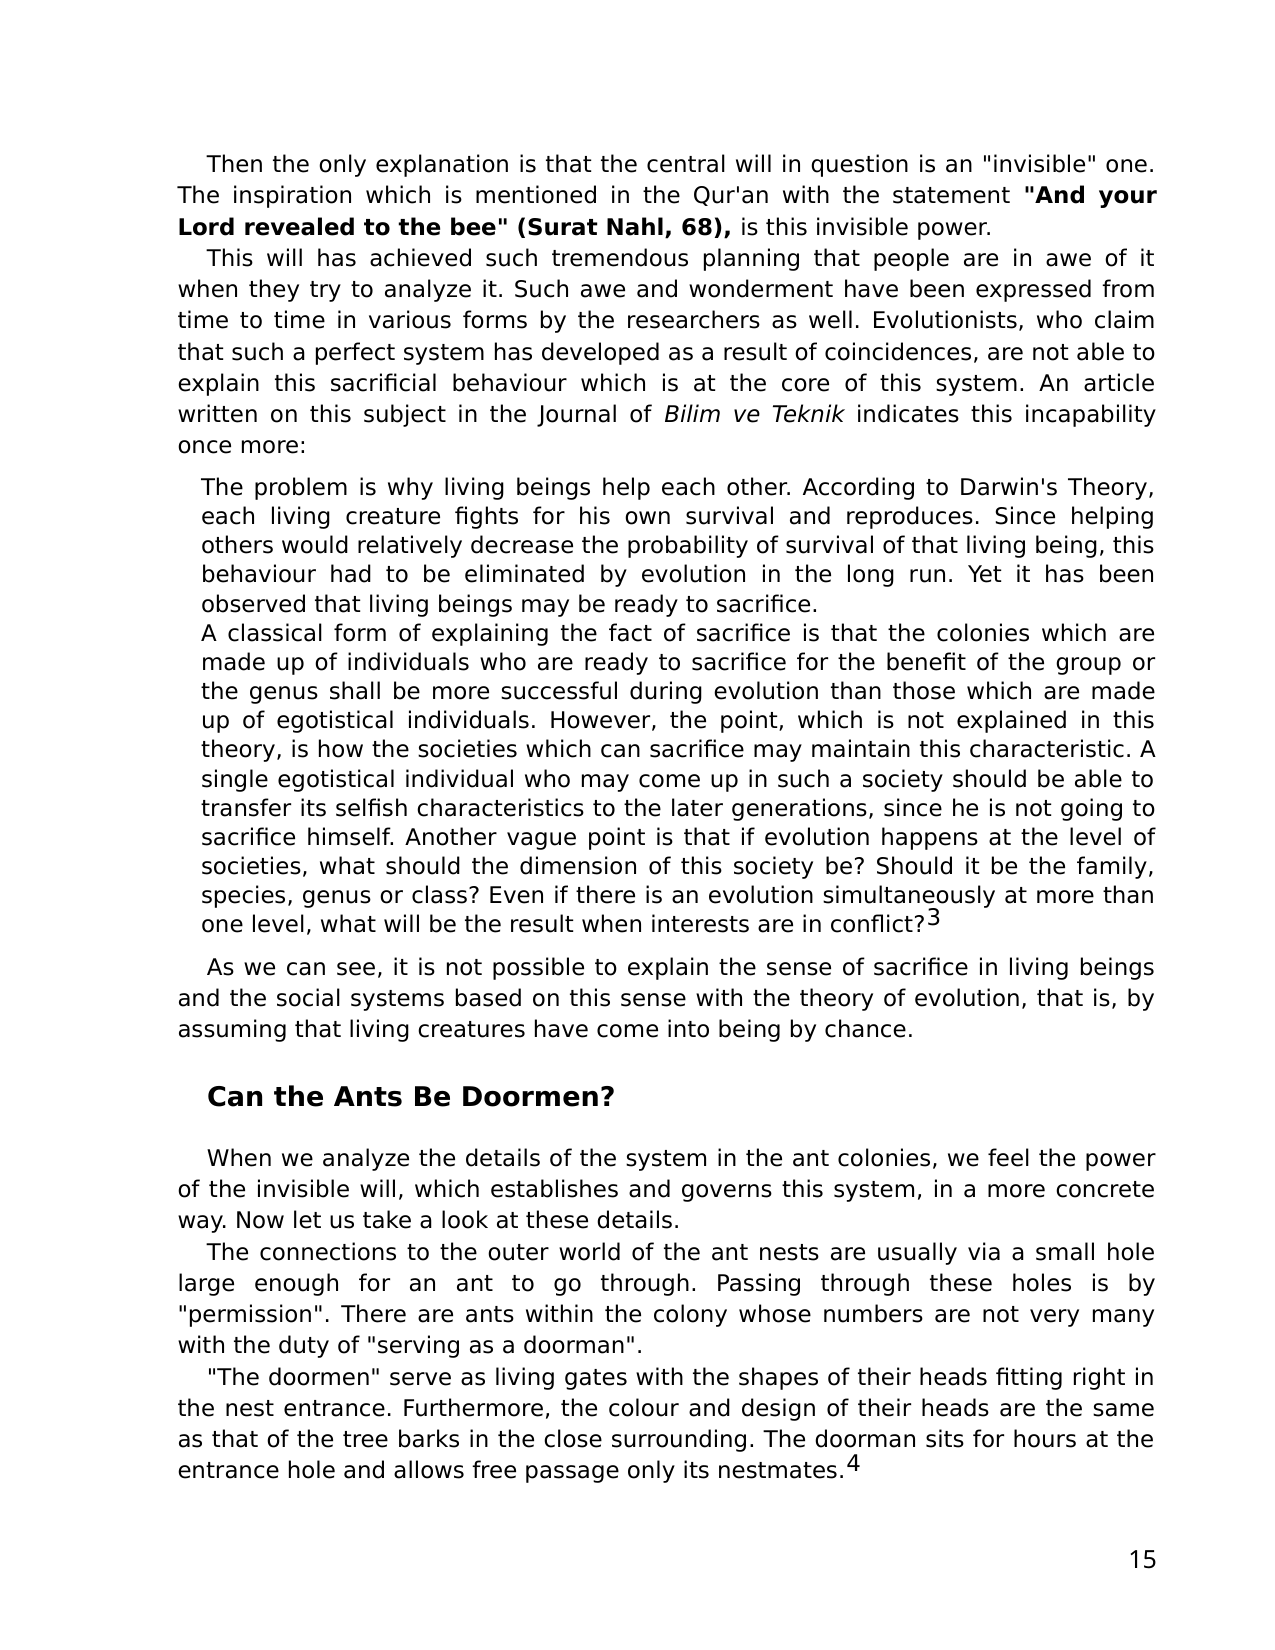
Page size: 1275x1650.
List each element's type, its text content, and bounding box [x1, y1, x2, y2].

text The problem is why living beings help each other. According to Darwin's Theory, each living creature fights for his own survival and reproduces. Since helping others would relatively decrease the probability of survival of that living being, this behaviour had to be eliminated by evolution in the long run. Yet it has been observed that living beings may be ready to sacrifice. [201, 472, 1157, 618]
text As we can see, it is not possible to explain the sense of sacrifice in living beings and the social systems based on this sense with the theory of evolution, that is, by assuming that living creatures have come into being by chance. [177, 950, 1157, 1044]
text Then the only explanation is that the central will in question is an "invisible" one. The inspiration which is mentioned in the Qur'an with the statement "And your Lord revealed to the bee" (Surat Nahl, 68), is this invisible power. [177, 148, 1157, 241]
text This will has achieved such tremendous planning that people are in awe of it when they try to analyze it. Such awe and wonderment have been expressed from time to time in various forms by the researchers as well. Evolutionists, who claim that such a perfect system has developed as a result of coincidences, are not able to explain this sacrificial behaviour which is at the core of this system. An article written on this subject in the Journal of Bilim ve Teknik indicates this incapability once more: [177, 241, 1157, 460]
text Can the Ants Be Doormen? [177, 1082, 1157, 1113]
text When we analyze the details of the system in the ant colonies, we feel the power of the invisible will, which establishes and governs this system, in a more concrete way. Now let us take a look at these details. [177, 1141, 1157, 1235]
text The connections to the outer world of the ant nests are usually via a small hole large enough for an ant to go through. Passing through these holes is by "permission". There are ants within the colony whose numbers are not very many with the duty of "serving as a doorman". [177, 1235, 1157, 1360]
text A classical form of explaining the fact of sacrifice is that the colonies which are made up of individuals who are ready to sacrifice for the benefit of the group or the genus shall be more successful during evolution than those which are made up of egotistical individuals. However, the point, which is not explained in this theory, is how the societies which can sacrifice may maintain this characteristic. A single egotistical individual who may come up in such a society should be able to transfer its selfish characteristics to the later generations, since he is not going to sacrifice himself. Another vague point is that if evolution happens at the level of societies, what should the dimension of this society be? Should it be the family, species, genus or class? Even if there is an evolution simultaneously at more than one level, what will be the result when interests are in conflict?3 [201, 618, 1157, 939]
text "The doormen" serve as living gates with the shapes of their heads fitting right in the nest entrance. Furthermore, the colour and design of their heads are the same as that of the tree barks in the close surrounding. The doorman sits for hours at the entrance hole and allows free passage only its nestmates.4 [177, 1360, 1157, 1485]
